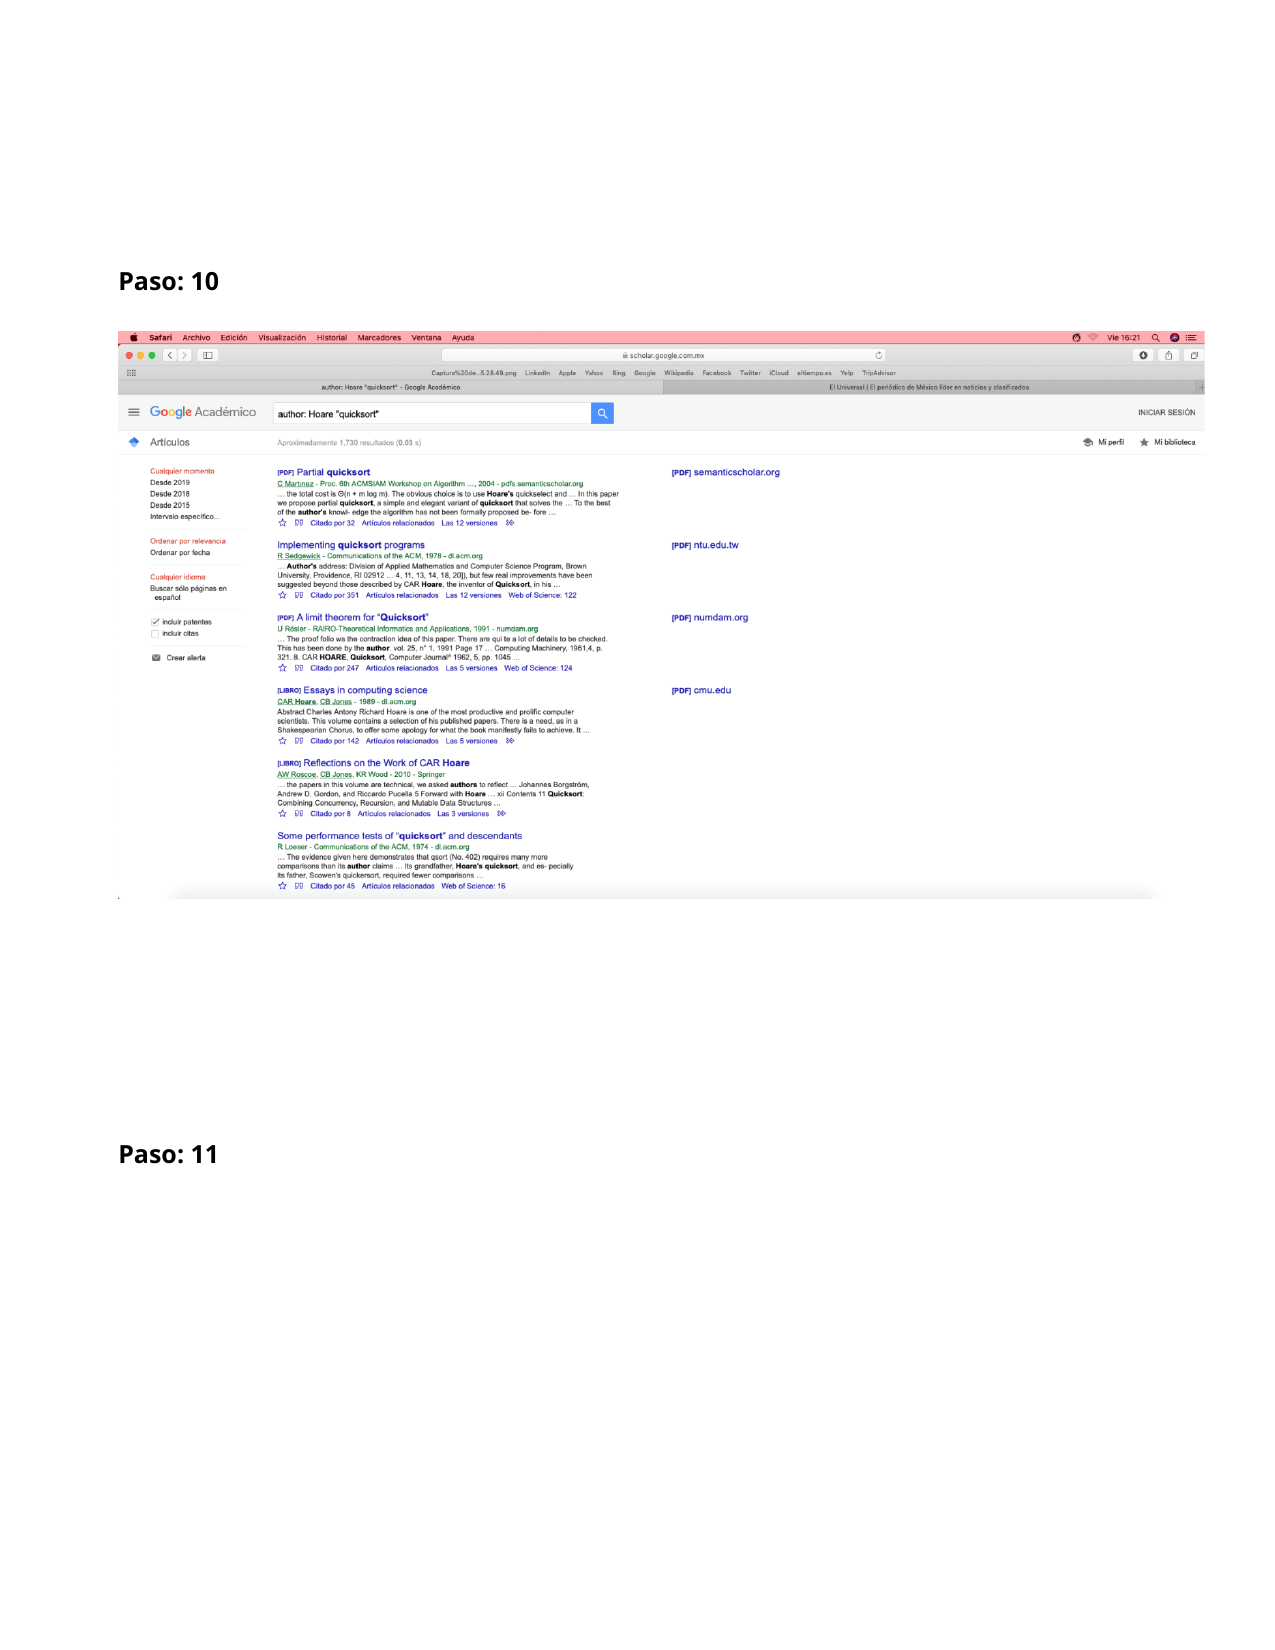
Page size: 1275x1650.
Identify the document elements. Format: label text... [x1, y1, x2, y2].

text Paso: 11 [118, 1137, 1205, 1171]
text Paso: 10 [118, 263, 1205, 298]
